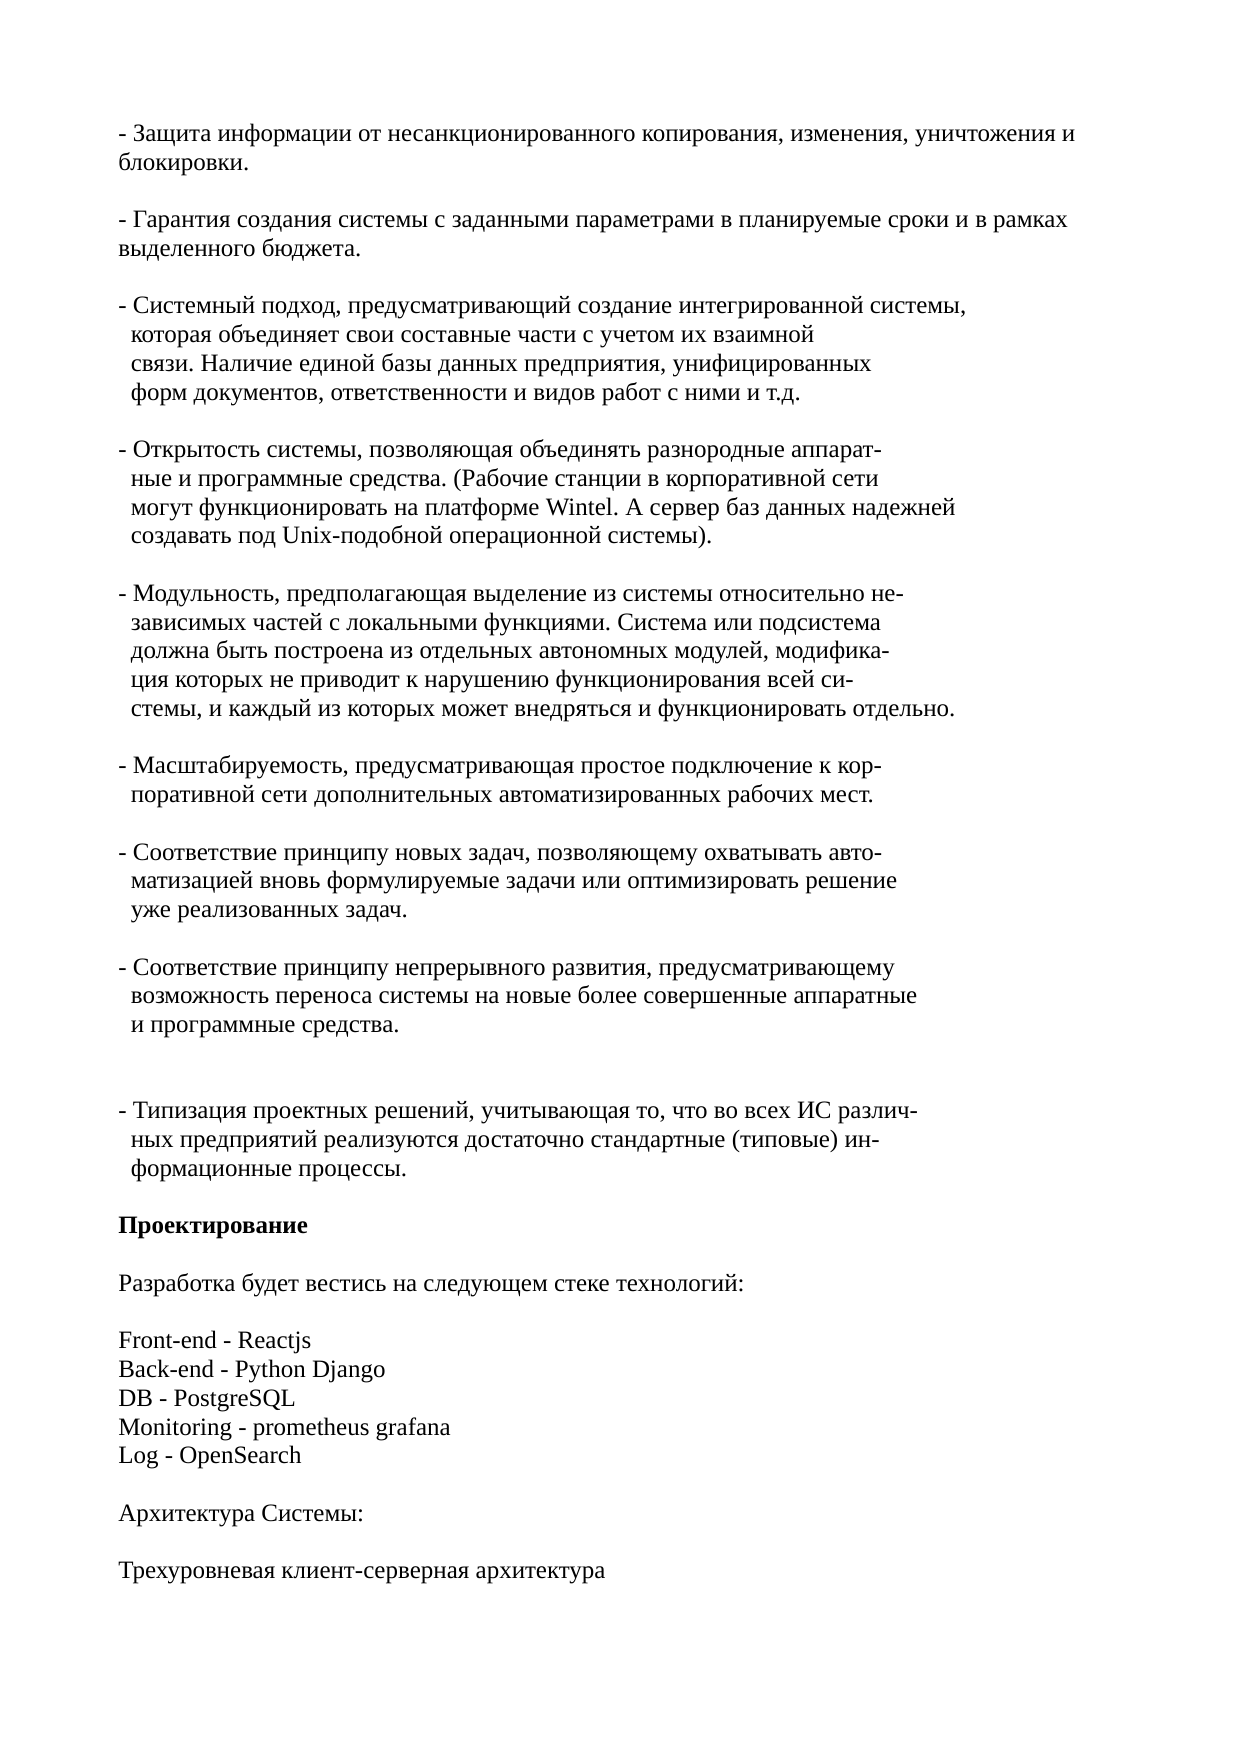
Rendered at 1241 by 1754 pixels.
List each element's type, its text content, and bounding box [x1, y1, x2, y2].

text - Соответствие принципу непрерывного развития, предусматривающему [118, 952, 1122, 981]
text Front-end - Reactjs [118, 1326, 1122, 1354]
text зависимых частей с локальными функциями. Система или подсистема [118, 607, 1122, 636]
text - Типизация проектных решений, учитывающая то, что во всех ИС различ- [118, 1096, 1122, 1124]
text могут функционировать на платформе Wintel. А сервер баз данных надежней [118, 492, 1122, 521]
text возможность переноса системы на новые более совершенные аппаратные [118, 981, 1122, 1009]
text ных предприятий реализуются достаточно стандартные (типовые) ин- [118, 1124, 1122, 1153]
text Разработка будет вестись на следующем стеке технологий: [118, 1268, 1122, 1297]
text Проектирование [118, 1211, 1122, 1239]
text форм документов, ответственности и видов работ с ними и т.д. [118, 377, 1122, 406]
text - Соответствие принципу новых задач, позволяющему охватывать авто- [118, 837, 1122, 866]
text которая объединяет свои составные части с учетом их взаимной [118, 319, 1122, 348]
text должна быть построена из отдельных автономных модулей, модифика- [118, 636, 1122, 664]
text поративной сети дополнительных автоматизированных рабочих мест. [118, 779, 1122, 808]
text - Системный подход, предусматривающий создание интегрированной системы, [118, 291, 1122, 319]
text - Открытость системы, позволяющая объединять разнородные аппарат- [118, 434, 1122, 463]
text Трехуровневая клиент-серверная архитектура [118, 1556, 1122, 1584]
text - Модульность, предполагающая выделение из системы относительно не- [118, 578, 1122, 607]
text DB - PostgreSQL [118, 1383, 1122, 1412]
text создавать под Unix-подобной операционной системы). [118, 521, 1122, 549]
text - Защита информации от несанкционированного копирования, изменения, уничтожения и блокировки. [118, 118, 1122, 176]
text связи. Наличие единой базы данных предприятия, унифицированных [118, 348, 1122, 377]
text - Масштабируемость, предусматривающая простое подключение к кор- [118, 751, 1122, 779]
text Back-end - Python Django [118, 1354, 1122, 1383]
text матизацией вновь формулируемые задачи или оптимизировать решение [118, 866, 1122, 894]
text ные и программные средства. (Рабочие станции в корпоративной сети [118, 463, 1122, 492]
text Log - OpenSearch [118, 1441, 1122, 1469]
text Архитектура Системы: [118, 1498, 1122, 1527]
text уже реализованных задач. [118, 894, 1122, 923]
text ция которых не приводит к нарушению функционирования всей си- [118, 664, 1122, 693]
text - Гарантия создания системы с заданными параметрами в планируемые сроки и в рамках выделенного бюджета. [118, 204, 1122, 262]
text формационные процессы. [118, 1153, 1122, 1182]
text и программные средства. [118, 1009, 1122, 1038]
text Monitoring - prometheus grafana [118, 1412, 1122, 1441]
text стемы, и каждый из которых может внедряться и функционировать отдельно. [118, 693, 1122, 722]
